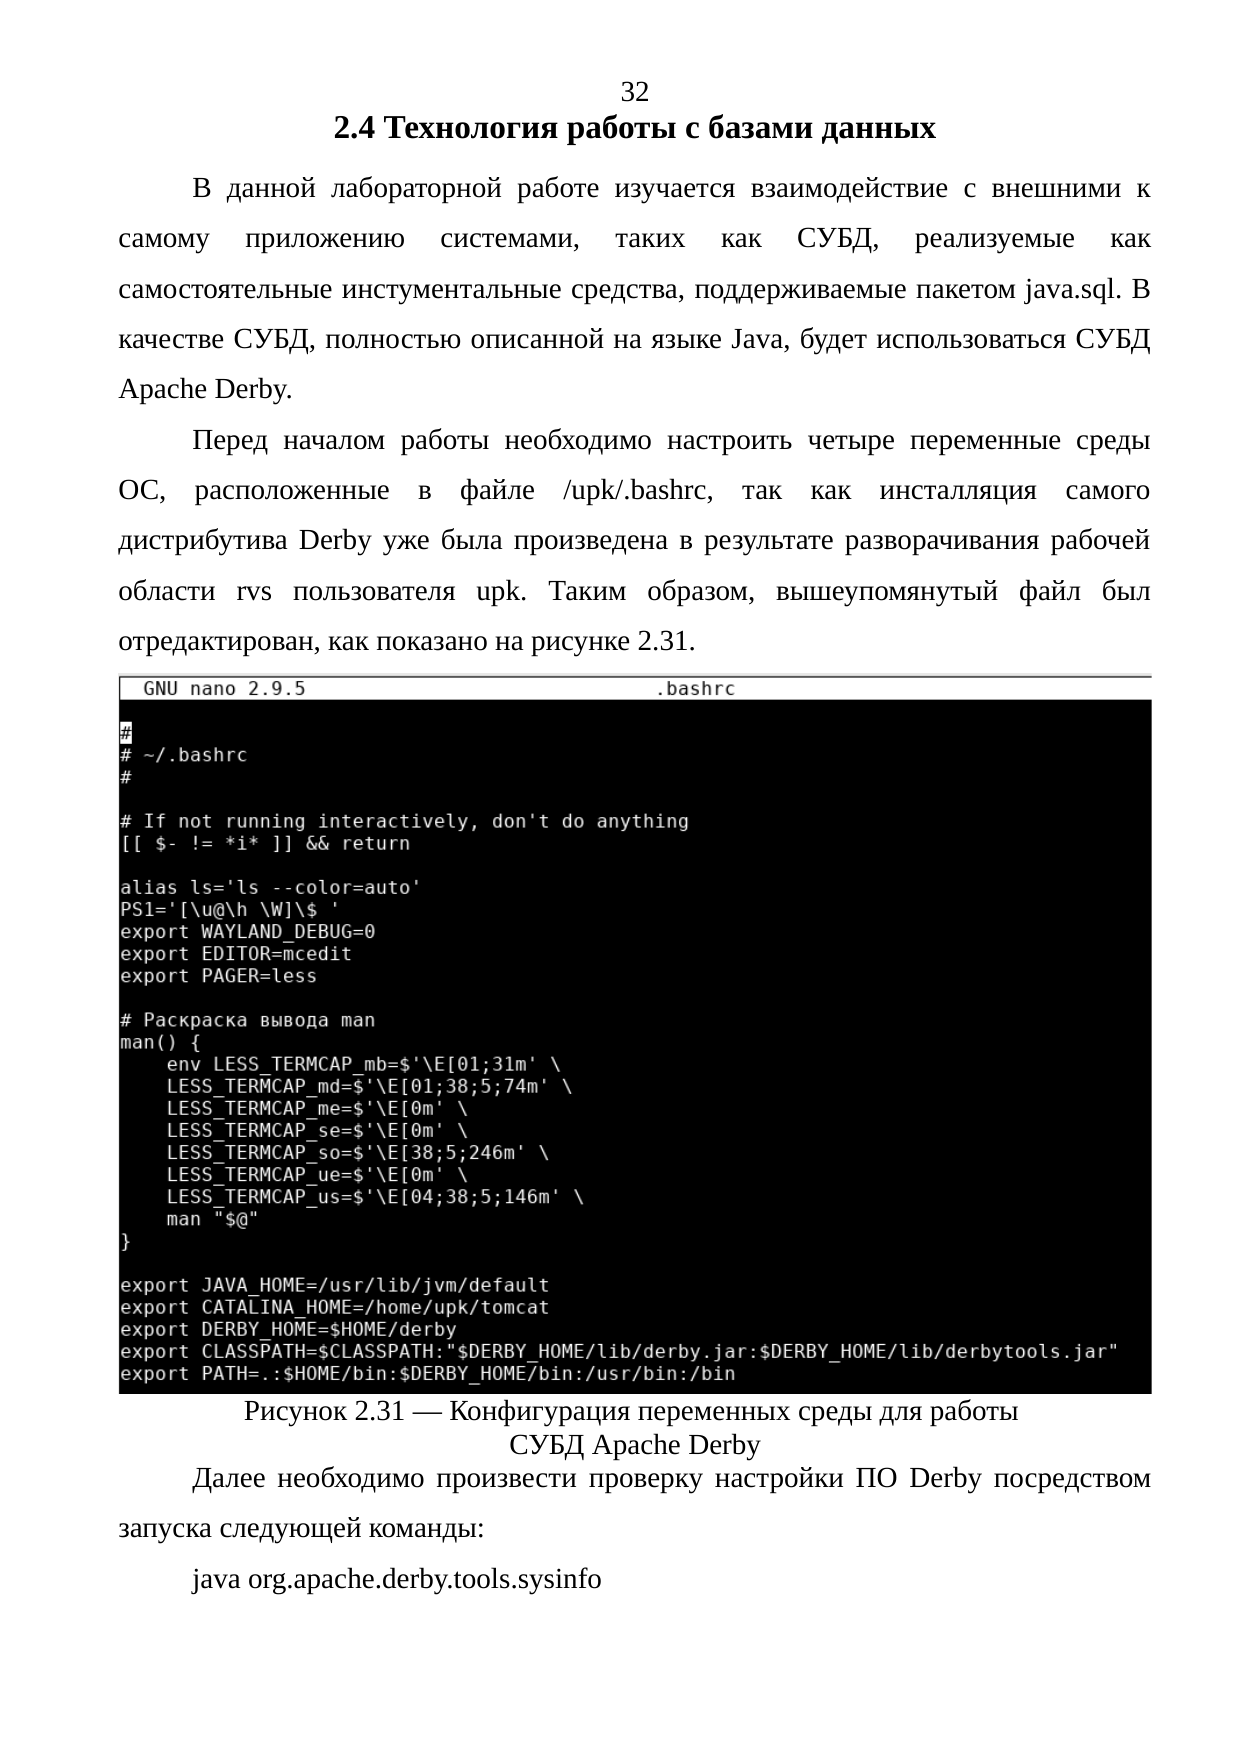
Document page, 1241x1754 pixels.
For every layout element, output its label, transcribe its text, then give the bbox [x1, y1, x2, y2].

text Далее необходимо произвести проверку настройки ПО Derby посредством запуска следующей команды: [118, 1460, 1152, 1544]
text Перед началом работы необходимо настроить четыре переменные среды ОС, расположенные в файле /upk/.bashrc, так как инсталляция самого дистрибутива Derby уже была произведена в результате разворачивания рабочей области rvs пользователя upk. Таким образом, вышеупомянутый файл был отредактирован, как показано на рисунке 2.31. [118, 422, 1152, 657]
text Рисунок 2.31 — Конфигурация переменных среды для работы СУБД Apache Derby [118, 1394, 1152, 1460]
subtitle 2.4 Технология работы с базами данных [118, 107, 1152, 146]
text В данной лабораторной работе изучается взаимодействие с внешними к самому приложению системами, таких как СУБД, реализуемые как самостоятельные инстументальные средства, поддерживаемые пакетом java.sql. В качестве СУБД, полностью описанной на языке Java, будет использоваться СУБД Apache Derby. [118, 170, 1152, 405]
text java org.apache.derby.tools.sysinfo [118, 1561, 1152, 1594]
picture [118, 673, 1152, 1394]
